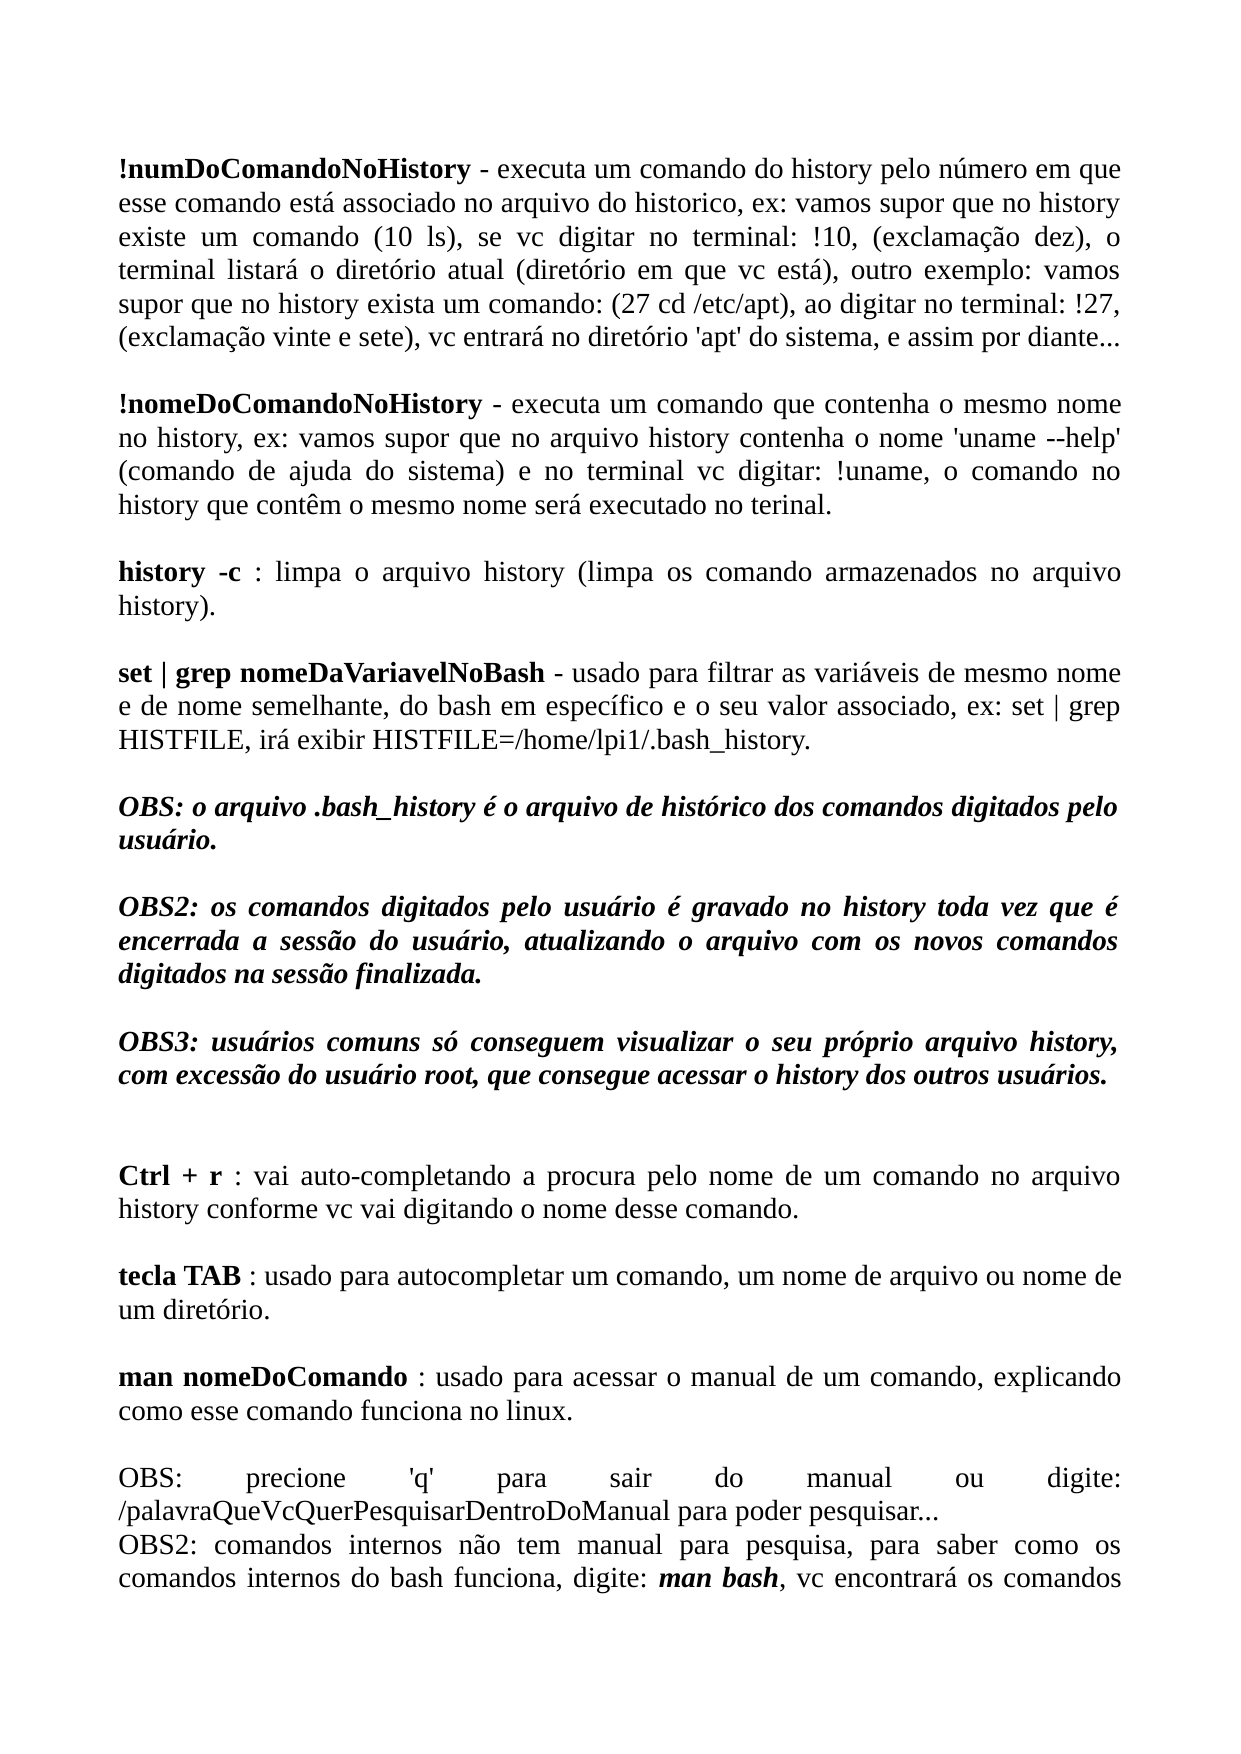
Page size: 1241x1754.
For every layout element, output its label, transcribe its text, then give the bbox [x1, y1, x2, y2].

text OBS2: comandos internos não tem manual para pesquisa, para saber como os comandos internos do bash funciona, digite: man bash, vc encontrará os comandos [118, 1527, 1122, 1594]
text Ctrl + r : vai auto-completando a procura pelo nome de um comando no arquivo history conforme vc vai digitando o nome desse comando. [118, 1158, 1122, 1225]
text OBS: o arquivo .bash_history é o arquivo de histórico dos comandos digitados pelo usuário. [118, 789, 1122, 856]
text OBS3: usuários comuns só conseguem visualizar o seu próprio arquivo history, com excessão do usuário root, que consegue acessar o history dos outros usuários. [118, 1024, 1122, 1091]
text OBS2: os comandos digitados pelo usuário é gravado no history toda vez que é encerrada a sessão do usuário, atualizando o arquivo com os novos comandos digitados na sessão finalizada. [118, 889, 1122, 990]
text !numDoComandoNoHistory - executa um comando do history pelo número em que esse comando está associado no arquivo do historico, ex: vamos supor que no history existe um comando (10 ls), se vc digitar no terminal: !10, (exclamação dez), o terminal listará o diretório atual (diretório em que vc está), outro exemplo: vamos supor que no history exista um comando: (27 cd /etc/apt), ao digitar no terminal: !27, (exclamação vinte e sete), vc entrará no diretório 'apt' do sistema, e assim por diante... [118, 152, 1122, 353]
text tecla TAB : usado para autocompletar um comando, um nome de arquivo ou nome de um diretório. [118, 1258, 1122, 1326]
text history -c : limpa o arquivo history (limpa os comando armazenados no arquivo history). [118, 554, 1122, 621]
text set | grep nomeDaVariavelNoBash - usado para filtrar as variáveis de mesmo nome e de nome semelhante, do bash em específico e o seu valor associado, ex: set | grep HISTFILE, irá exibir HISTFILE=/home/lpi1/.bash_history. [118, 655, 1122, 755]
text OBS: precione 'q' para sair do manual ou digite: /palavraQueVcQuerPesquisarDentroDoManual para poder pesquisar... [118, 1460, 1122, 1527]
text !nomeDoComandoNoHistory - executa um comando que contenha o mesmo nome no history, ex: vamos supor que no arquivo history contenha o nome 'uname --help' (comando de ajuda do sistema) e no terminal vc digitar: !uname, o comando no history que contêm o mesmo nome será executado no terinal. [118, 386, 1122, 521]
text man nomeDoComando : usado para acessar o manual de um comando, explicando como esse comando funciona no linux. [118, 1359, 1122, 1426]
